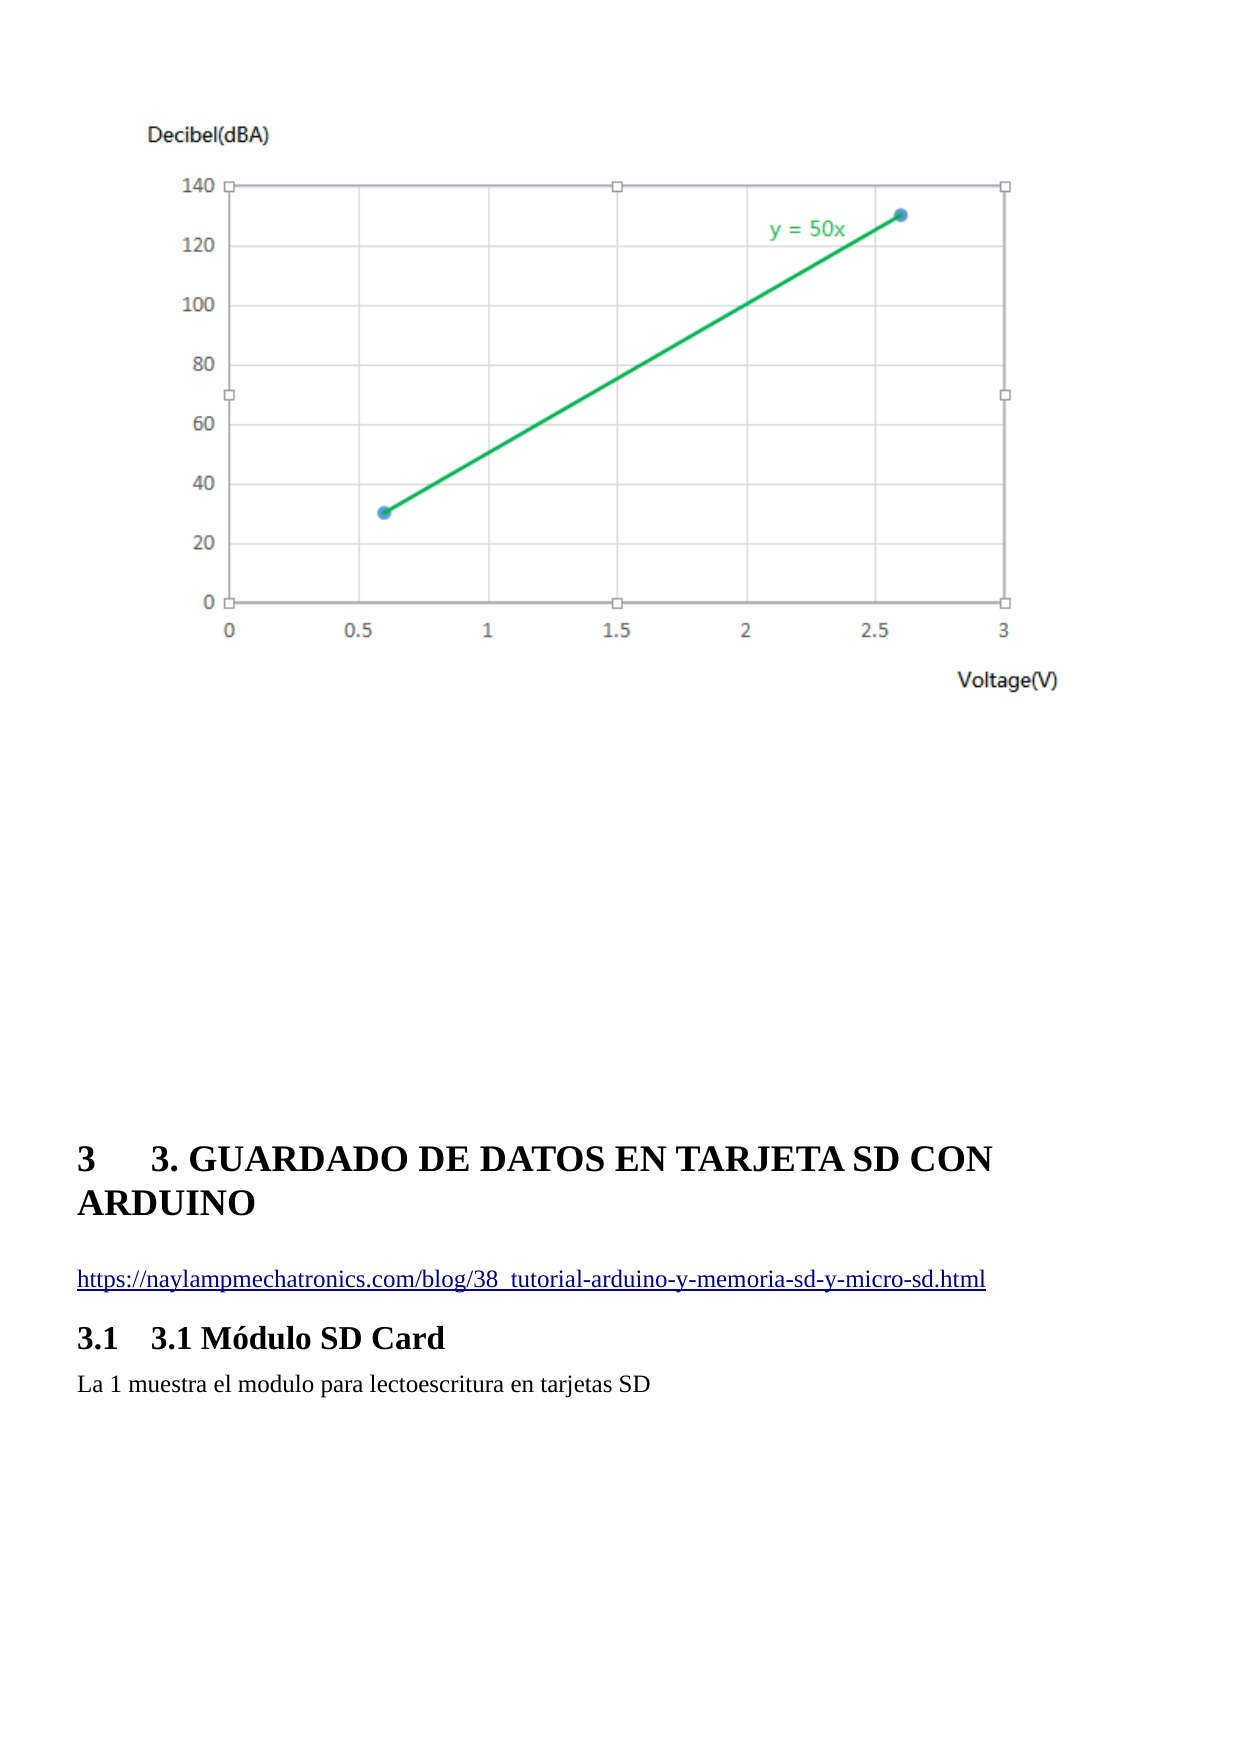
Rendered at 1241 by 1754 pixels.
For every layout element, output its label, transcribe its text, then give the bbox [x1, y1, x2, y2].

text La 1 muestra el modulo para lectoescritura en tarjetas SD [77, 1369, 1163, 1398]
subtitle 3.1 Módulo SD Card [77, 1318, 1163, 1356]
picture [113, 98, 1093, 722]
text https://naylampmechatronics.com/blog/38_tutorial-arduino-y-memoria-sd-y-micro-sd.html [77, 1264, 1163, 1293]
subtitle 3. GUARDADO DE DATOS EN TARJETA SD CON ARDUINO [77, 1137, 1163, 1223]
